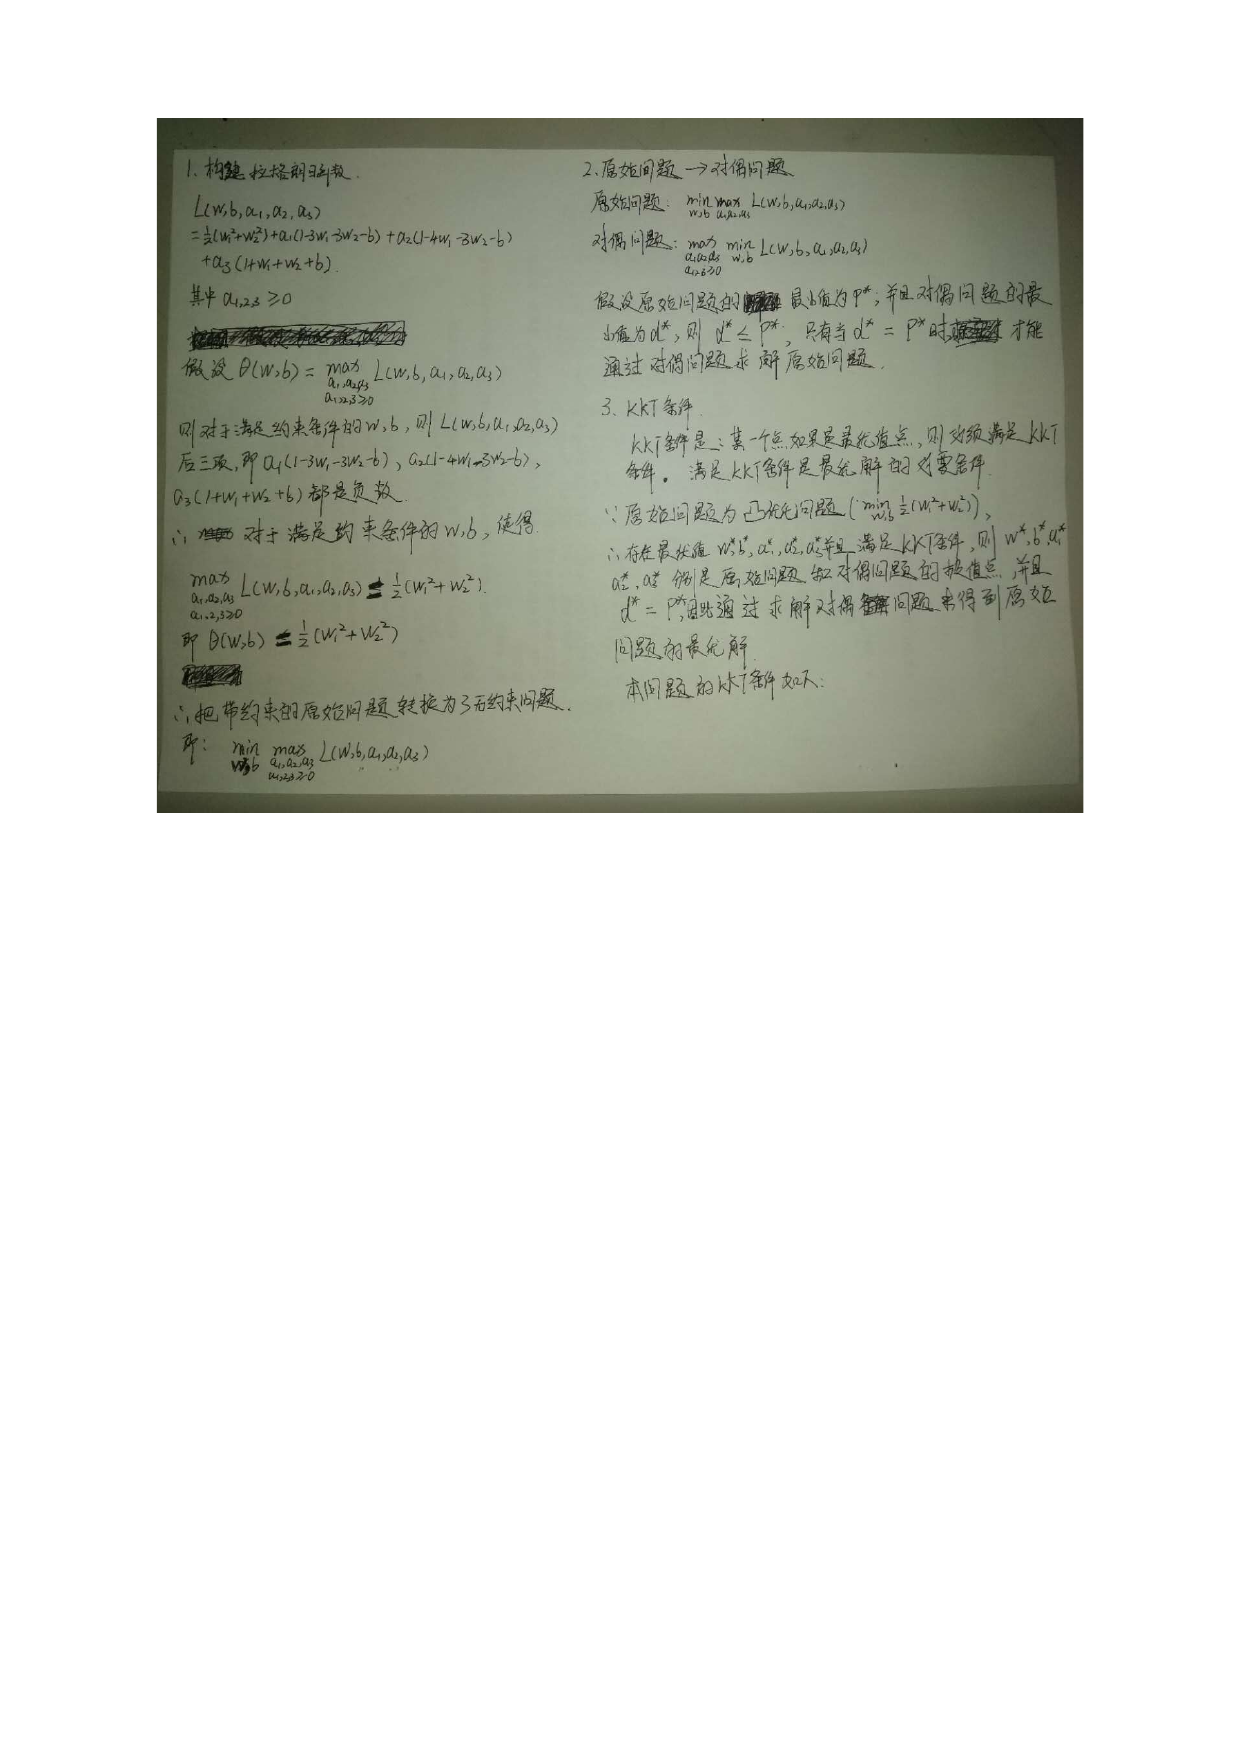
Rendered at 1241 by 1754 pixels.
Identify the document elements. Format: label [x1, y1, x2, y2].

picture [156, 118, 1084, 813]
